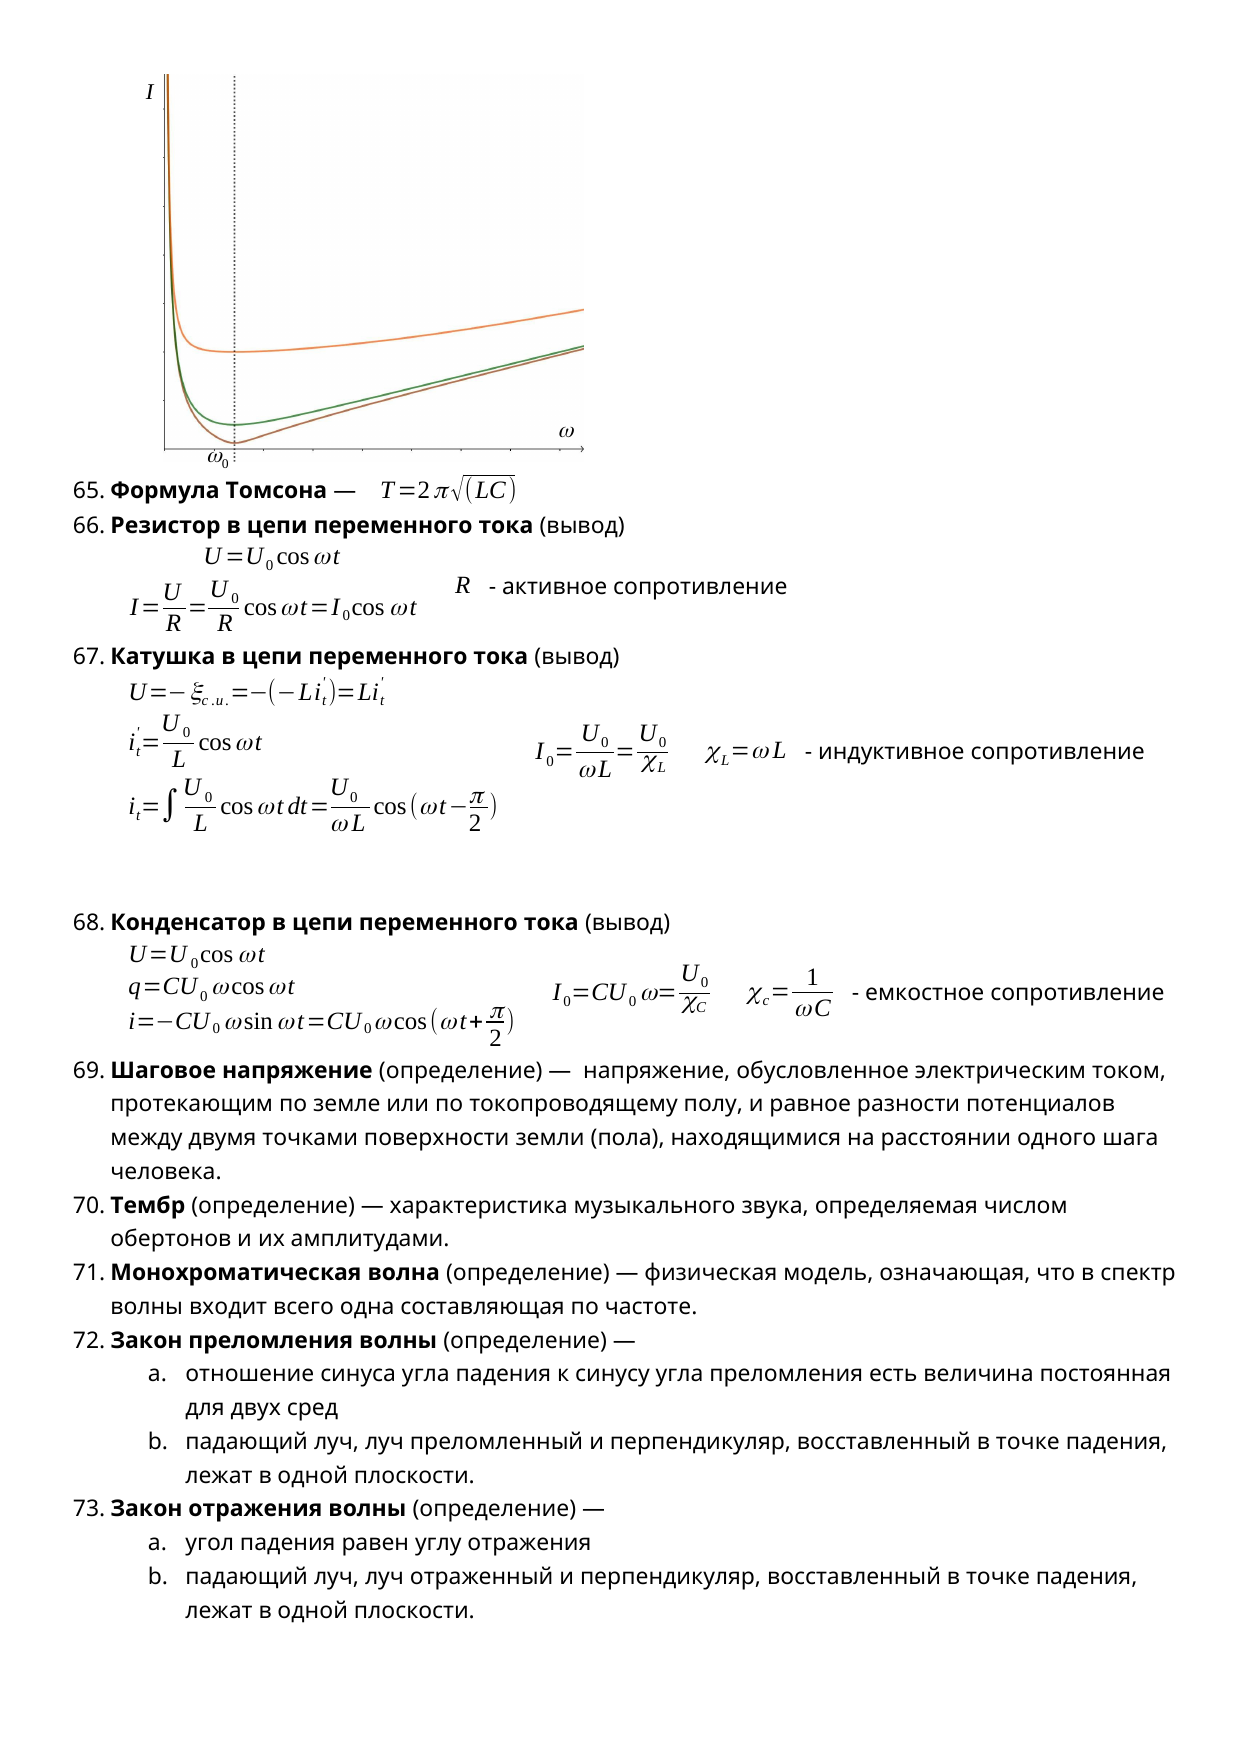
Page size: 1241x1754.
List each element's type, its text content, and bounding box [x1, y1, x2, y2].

list отношение синуса угла падения к синусу угла преломления есть величина постоянная для двух сред [148, 1357, 1192, 1422]
list Монохроматическая волна (определение) — физическая модель, означающая, что в спектр волны входит всего одна составляющая по частоте. [73, 1256, 1192, 1321]
list Резистор в цепи переменного тока (вывод) [73, 508, 1192, 540]
list Тембр (определение) — характеристика музыкального звука, определяемая числом обертонов и их амплитудами. [73, 1188, 1192, 1253]
list - активное сопротивление [73, 542, 1192, 637]
list Катушка в цепи переменного тока (вывод) [73, 640, 1192, 671]
list Шаговое напряжение (определение) — напряжение, обусловленное электрическим током, протекающим по земле или по токопроводящему полу, и равное разности потенциалов между двумя точками поверхности земли (пола), находящимися на расстоянии одного шага человека. [73, 1053, 1192, 1186]
list - емкостное сопротивление [73, 940, 1192, 1051]
list Закон отражения волны (определение) — [73, 1492, 1192, 1523]
list падающий луч, луч отраженный и перпендикуляр, восставленный в точке падения, лежат в одной плоскости. [148, 1560, 1192, 1625]
list - индуктивное сопротивление [73, 674, 1192, 836]
picture [163, 74, 584, 462]
list Формула Томсона — [73, 84, 1192, 506]
list падающий луч, луч преломленный и перпендикуляр, восставленный в точке падения, лежат в одной плоскости. [148, 1425, 1192, 1490]
list Конденсатор в цепи переменного тока (вывод) [73, 906, 1192, 938]
list Закон преломления волны (определение) — [73, 1323, 1192, 1355]
list угол падения равен углу отражения [148, 1526, 1192, 1557]
